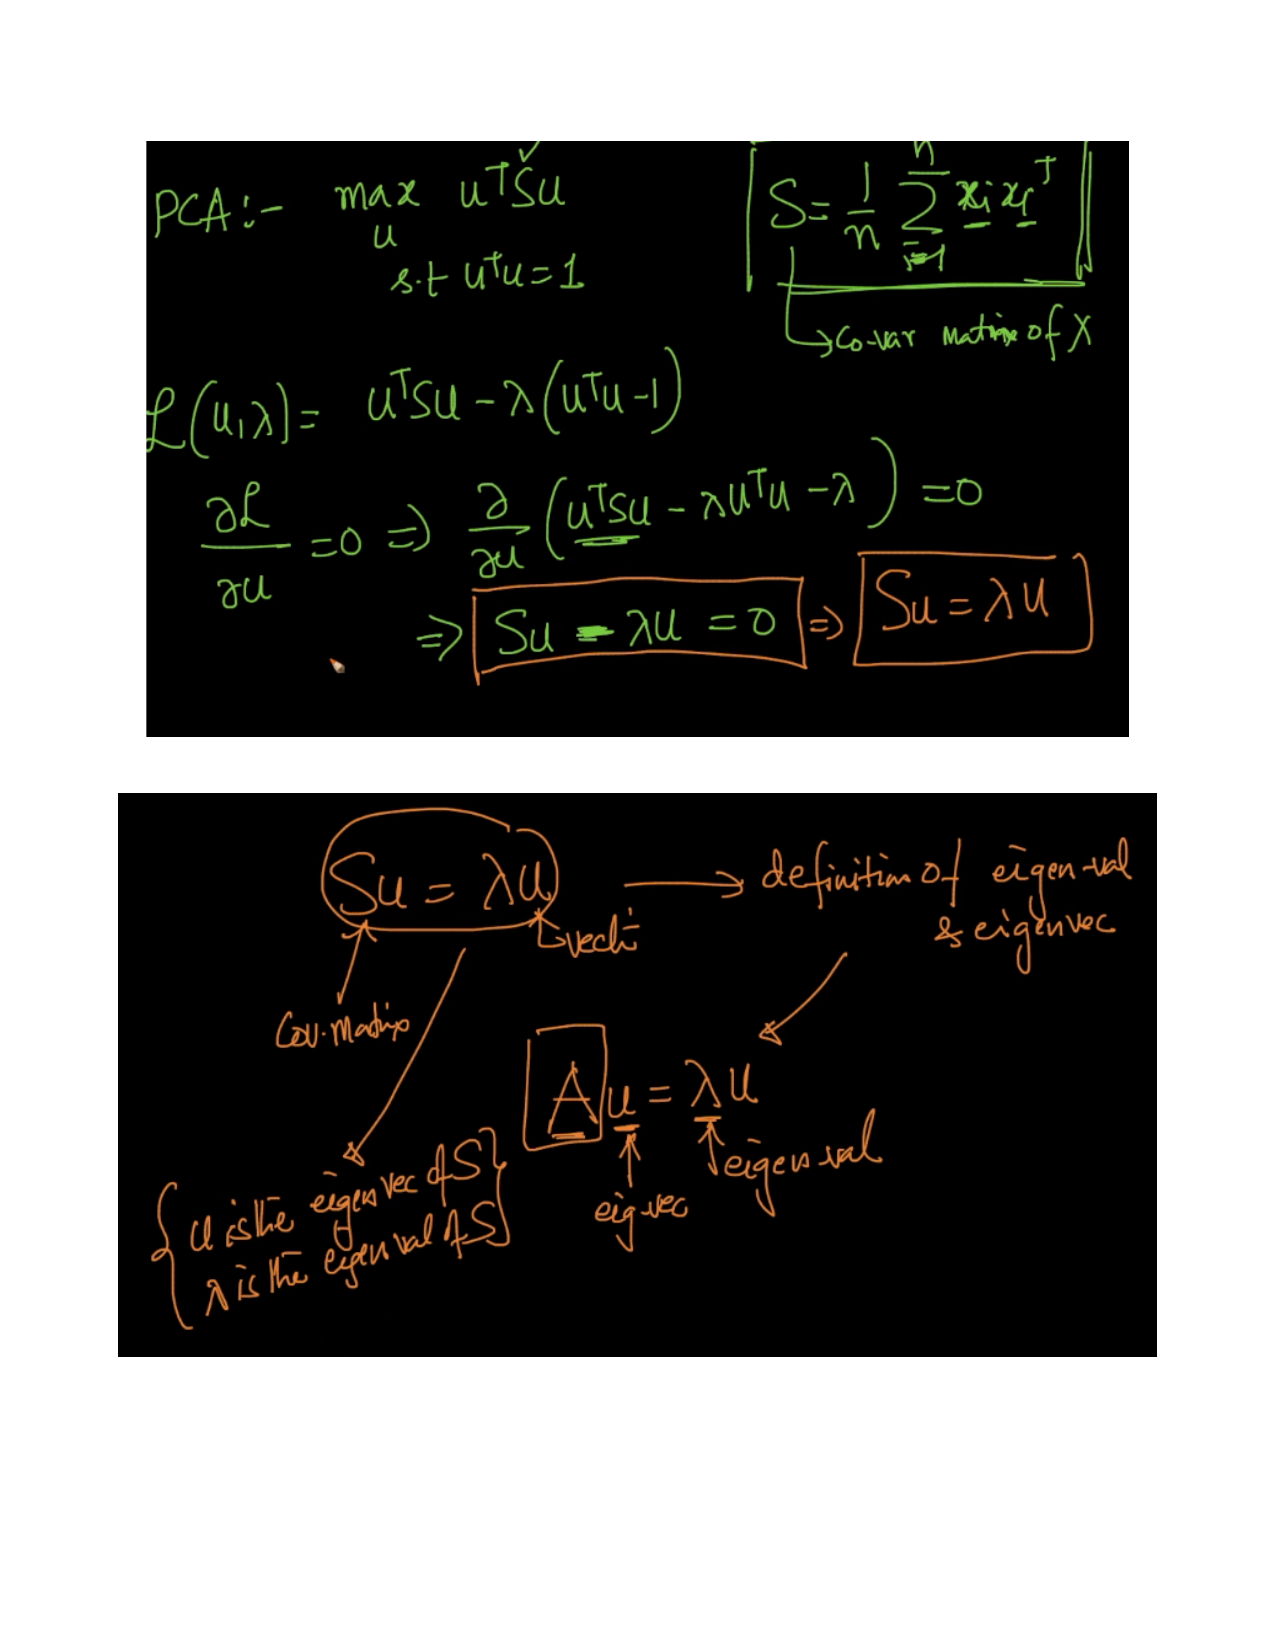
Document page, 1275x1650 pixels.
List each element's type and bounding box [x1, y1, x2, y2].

picture [146, 141, 1129, 737]
picture [118, 793, 1157, 1357]
